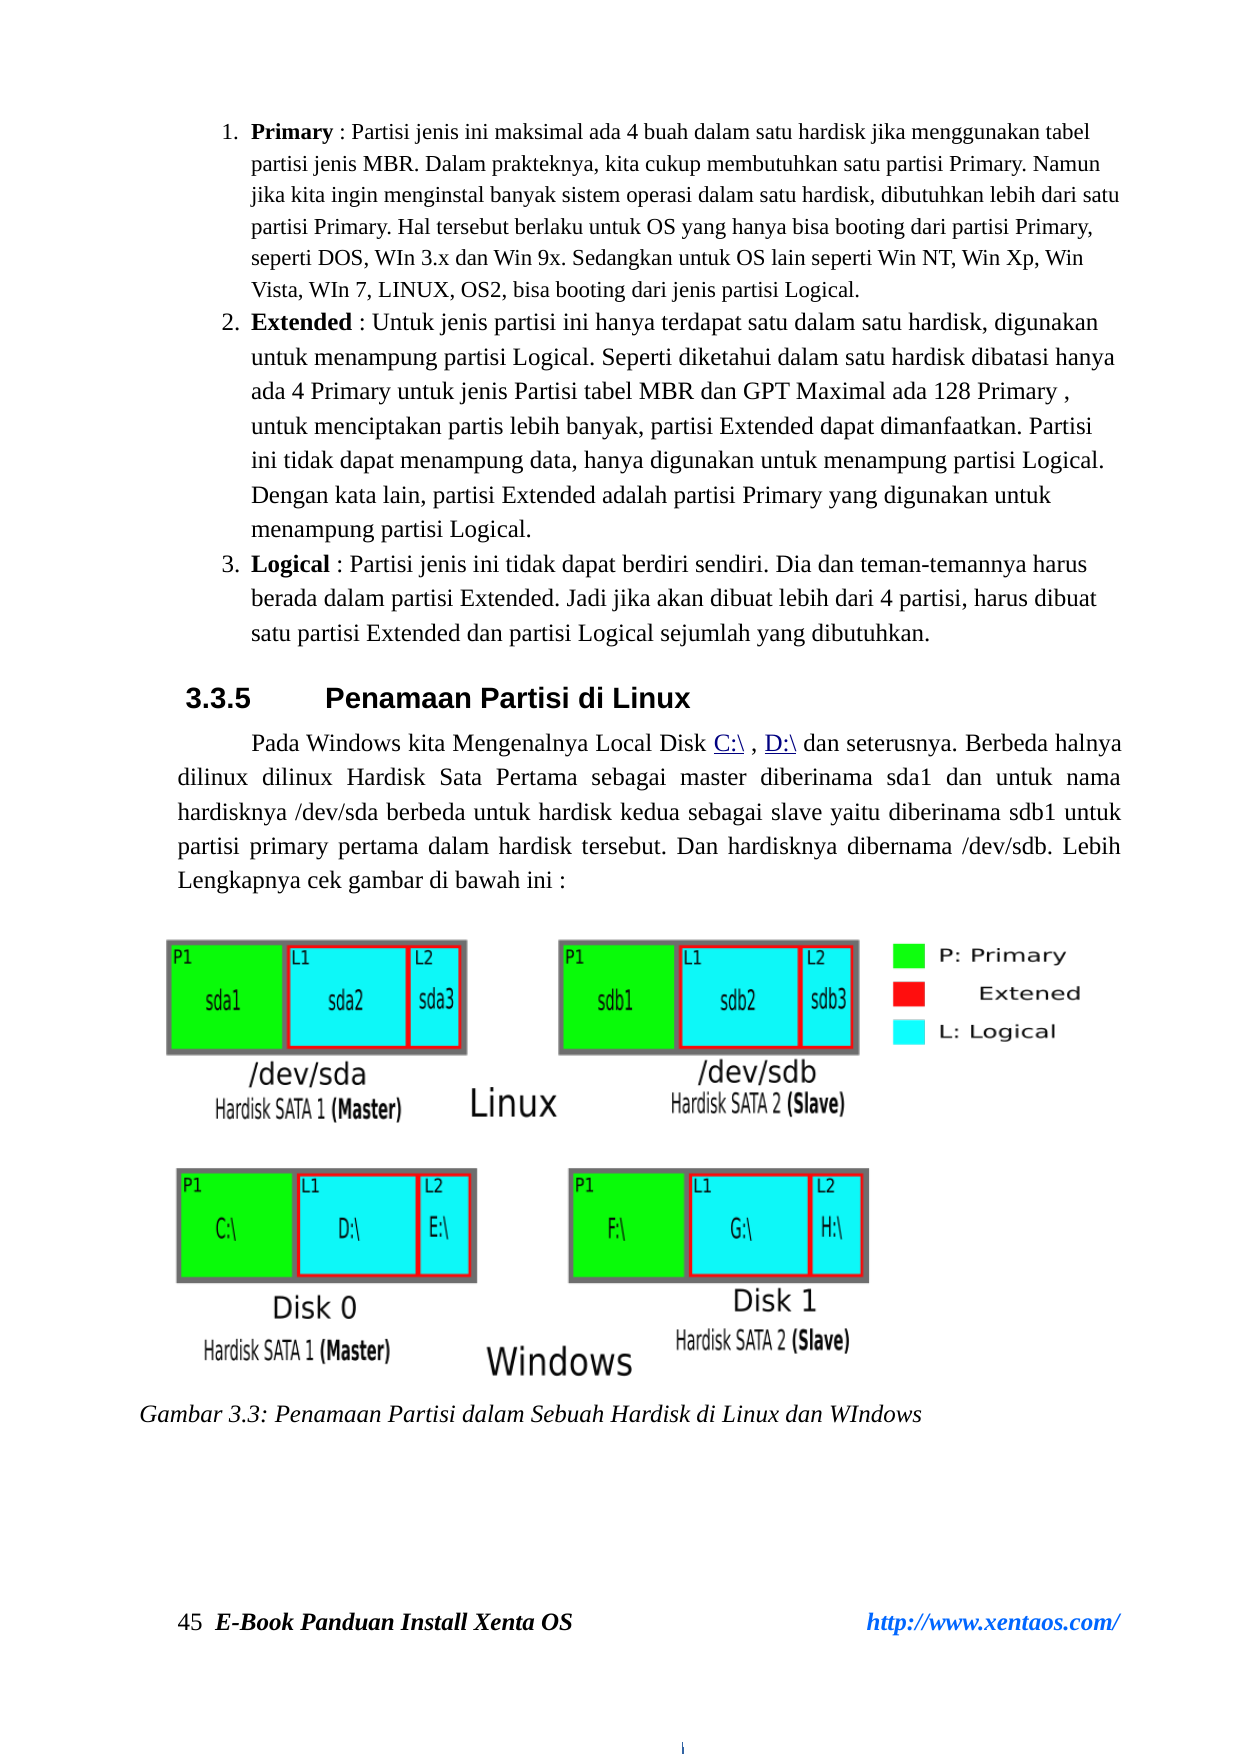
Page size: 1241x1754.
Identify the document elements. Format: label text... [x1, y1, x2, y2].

subtitle Penamaan Partisi di Linux [177, 681, 1122, 715]
list Extended : Untuk jenis partisi ini hanya terdapat satu dalam satu hardisk, digunakan untuk menampung partisi Logical. Seperti diketahui dalam satu hardisk dibatasi hanya ada 4 Primary untuk jenis Partisi tabel MBR dan GPT Maximal ada 128 Primary , untuk menciptakan partis lebih banyak, partisi Extended dapat dimanfaatkan. Partisi ini tidak dapat menampung data, hanya digunakan untuk menampung partisi Logical. Dengan kata lain, partisi Extended adalah partisi Primary yang digunakan untuk menampung partisi Logical. [221, 307, 1122, 543]
text Pada Windows kita Mengenalnya Local Disk C:\ , D:\ dan seterusnya. Berbeda halnya dilinux dilinux Hardisk Sata Pertama sebagai master diberinama sda1 dan untuk nama hardisknya /dev/sda berbeda untuk hardisk kedua sebagai slave yaitu diberinama sdb1 untuk partisi primary pertama dalam hardisk tersebut. Dan hardisknya dibernama /dev/sdb. Lebih Lengkapnya cek gambar di bawah ini : [177, 728, 1122, 894]
list Primary : Partisi jenis ini maksimal ada 4 buah dalam satu hardisk jika menggunakan tabel partisi jenis MBR. Dalam prakteknya, kita cukup membutuhkan satu partisi Primary. Namun jika kita ingin menginstal banyak sistem operasi dalam satu hardisk, dibutuhkan lebih dari satu partisi Primary. Hal tersebut berlaku untuk OS yang hanya bisa booting dari partisi Primary, seperti DOS, WIn 3.x dan Win 9x. Sedangkan untuk OS lain seperti Win NT, Win Xp, Win Vista, WIn 7, LINUX, OS2, bisa booting dari jenis partisi Logical. [221, 118, 1122, 302]
list Gambar 3.3: Penamaan Partisi dalam Sebuah Hardisk di Linux dan WIndows [139, 927, 1160, 1428]
list Logical : Partisi jenis ini tidak dapat berdiri sendiri. Dia dan teman-temannya harus berada dalam partisi Extended. Jadi jika akan dibuat lebih dari 4 partisi, harus dibuat satu partisi Extended dan partisi Logical sejumlah yang dibutuhkan. [221, 549, 1122, 647]
picture [139, 927, 1084, 1400]
